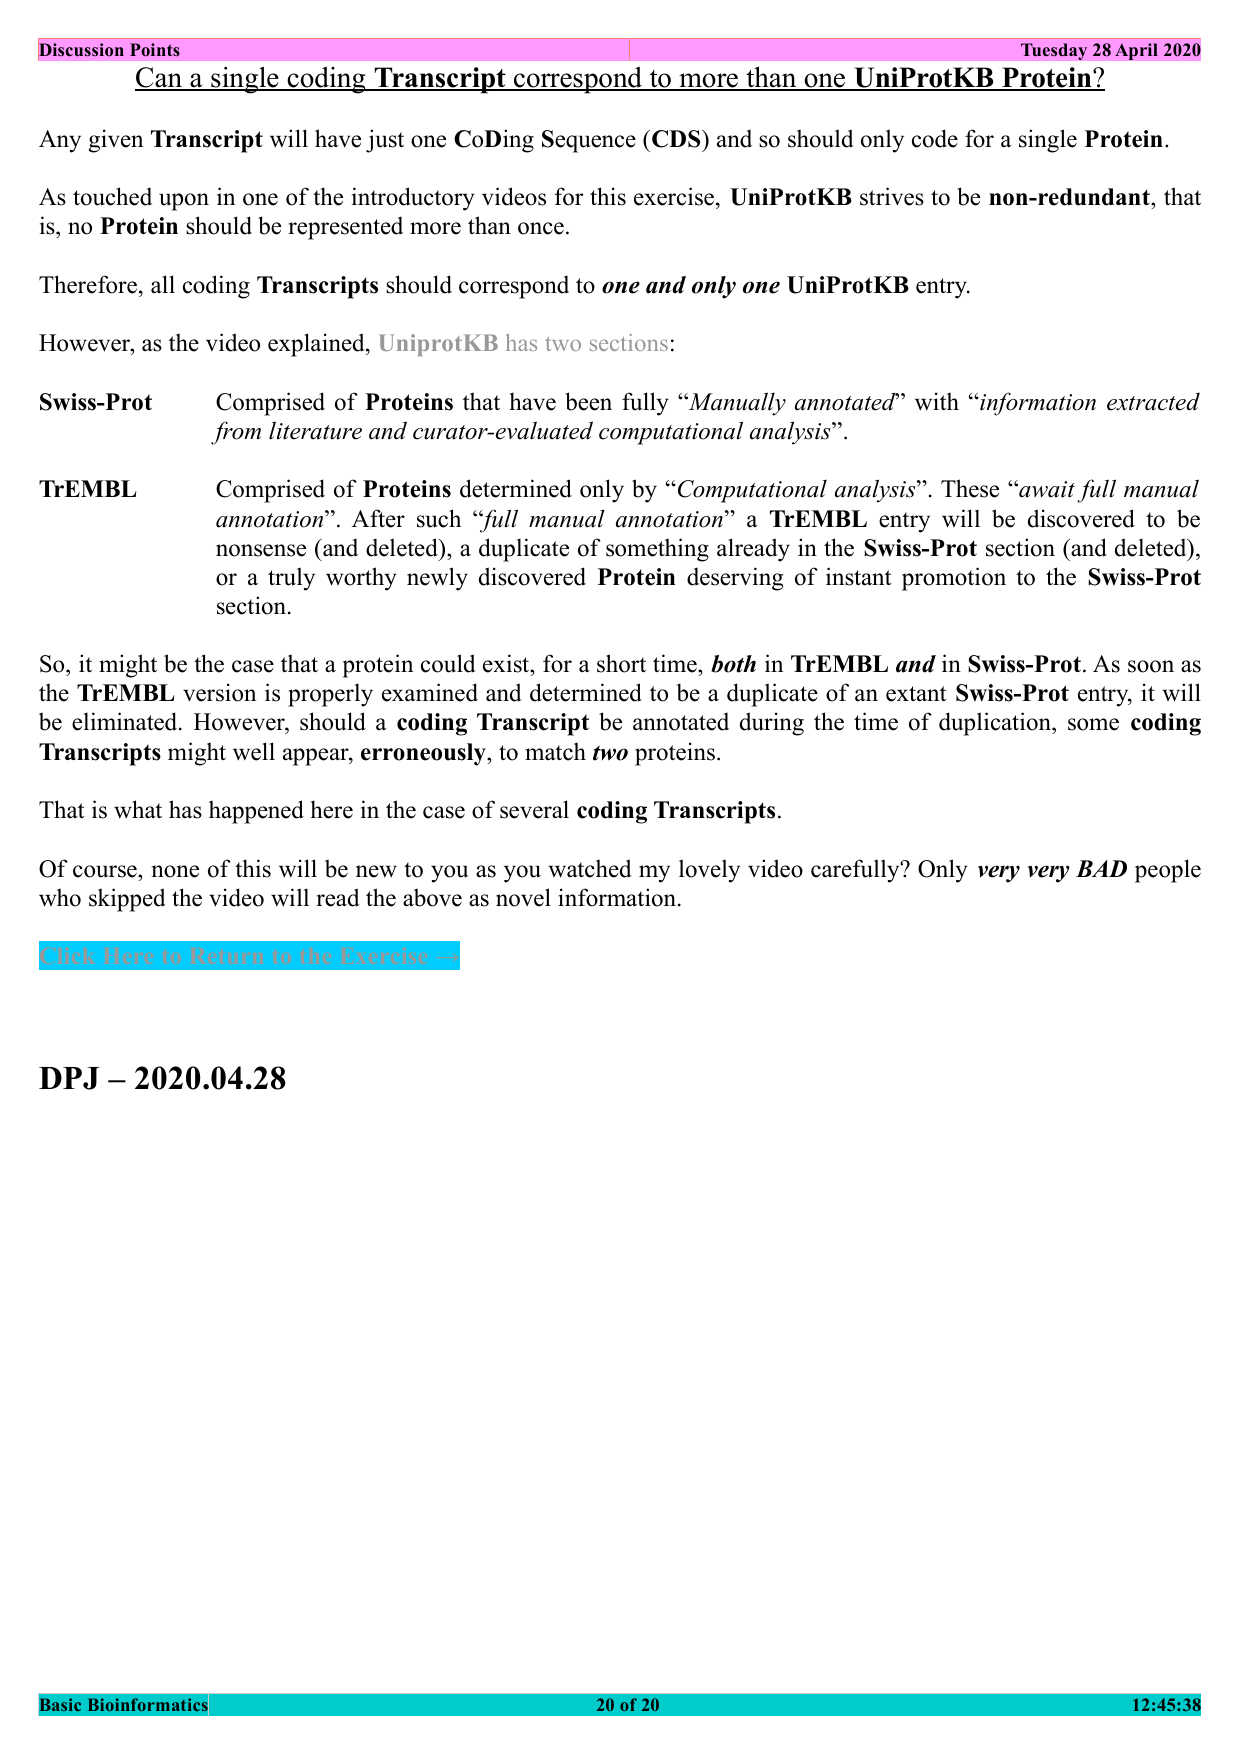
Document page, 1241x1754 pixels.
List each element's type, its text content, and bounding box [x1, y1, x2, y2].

text However, as the video explained, UniprotKB has two sections: [38, 328, 1201, 357]
text Any given Transcript will have just one CoDing Sequence (CDS) and so should only code for a single Protein. [38, 123, 1201, 153]
text So, it might be the case that a protein could exist, for a short time, both in TrEMBL and in Swiss-Prot. As soon as the TrEMBL version is properly examined and determined to be a duplicate of an extant Swiss-Prot entry, it will be eliminated. However, should a coding Transcript be annotated during the time of duplication, some coding Transcripts might well appear, erroneously, to match two proteins. [38, 649, 1201, 765]
text Of course, none of this will be new to you as you watched my lovely video carefully? Only very very BAD people who skipped the video will read the above as novel information. [38, 853, 1201, 912]
text DPJ – 2020.04.28 [38, 1058, 1201, 1097]
text TrEMBL Comprised of Proteins determined only by “Computational analysis”. These “await full manual annotation”. After such “full manual annotation” a TrEMBL entry will be discovered to be nonsense (and deleted), a duplicate of something already in the Swiss-Prot section (and deleted), or a truly worthy newly discovered Protein deserving of instant promotion to the Swiss-Prot section. [38, 474, 1201, 620]
text Therefore, all coding Transcripts should correspond to one and only one UniProtKB entry. [38, 270, 1201, 299]
text Swiss-Prot Comprised of Proteins that have been fully “Manually annotated” with “information extracted from literature and curator-evaluated computational analysis”. [38, 387, 1201, 445]
text That is what has happened here in the case of several coding Transcripts. [38, 795, 1201, 824]
text Can a single coding Transcript correspond to more than one UniProtKB Protein? [38, 61, 1201, 94]
text Click Here to Return to the Exercise → [38, 941, 1201, 970]
text As touched upon in one of the introductory videos for this exercise, UniProtKB strives to be non-redundant, that is, no Protein should be represented more than once. [38, 182, 1201, 240]
